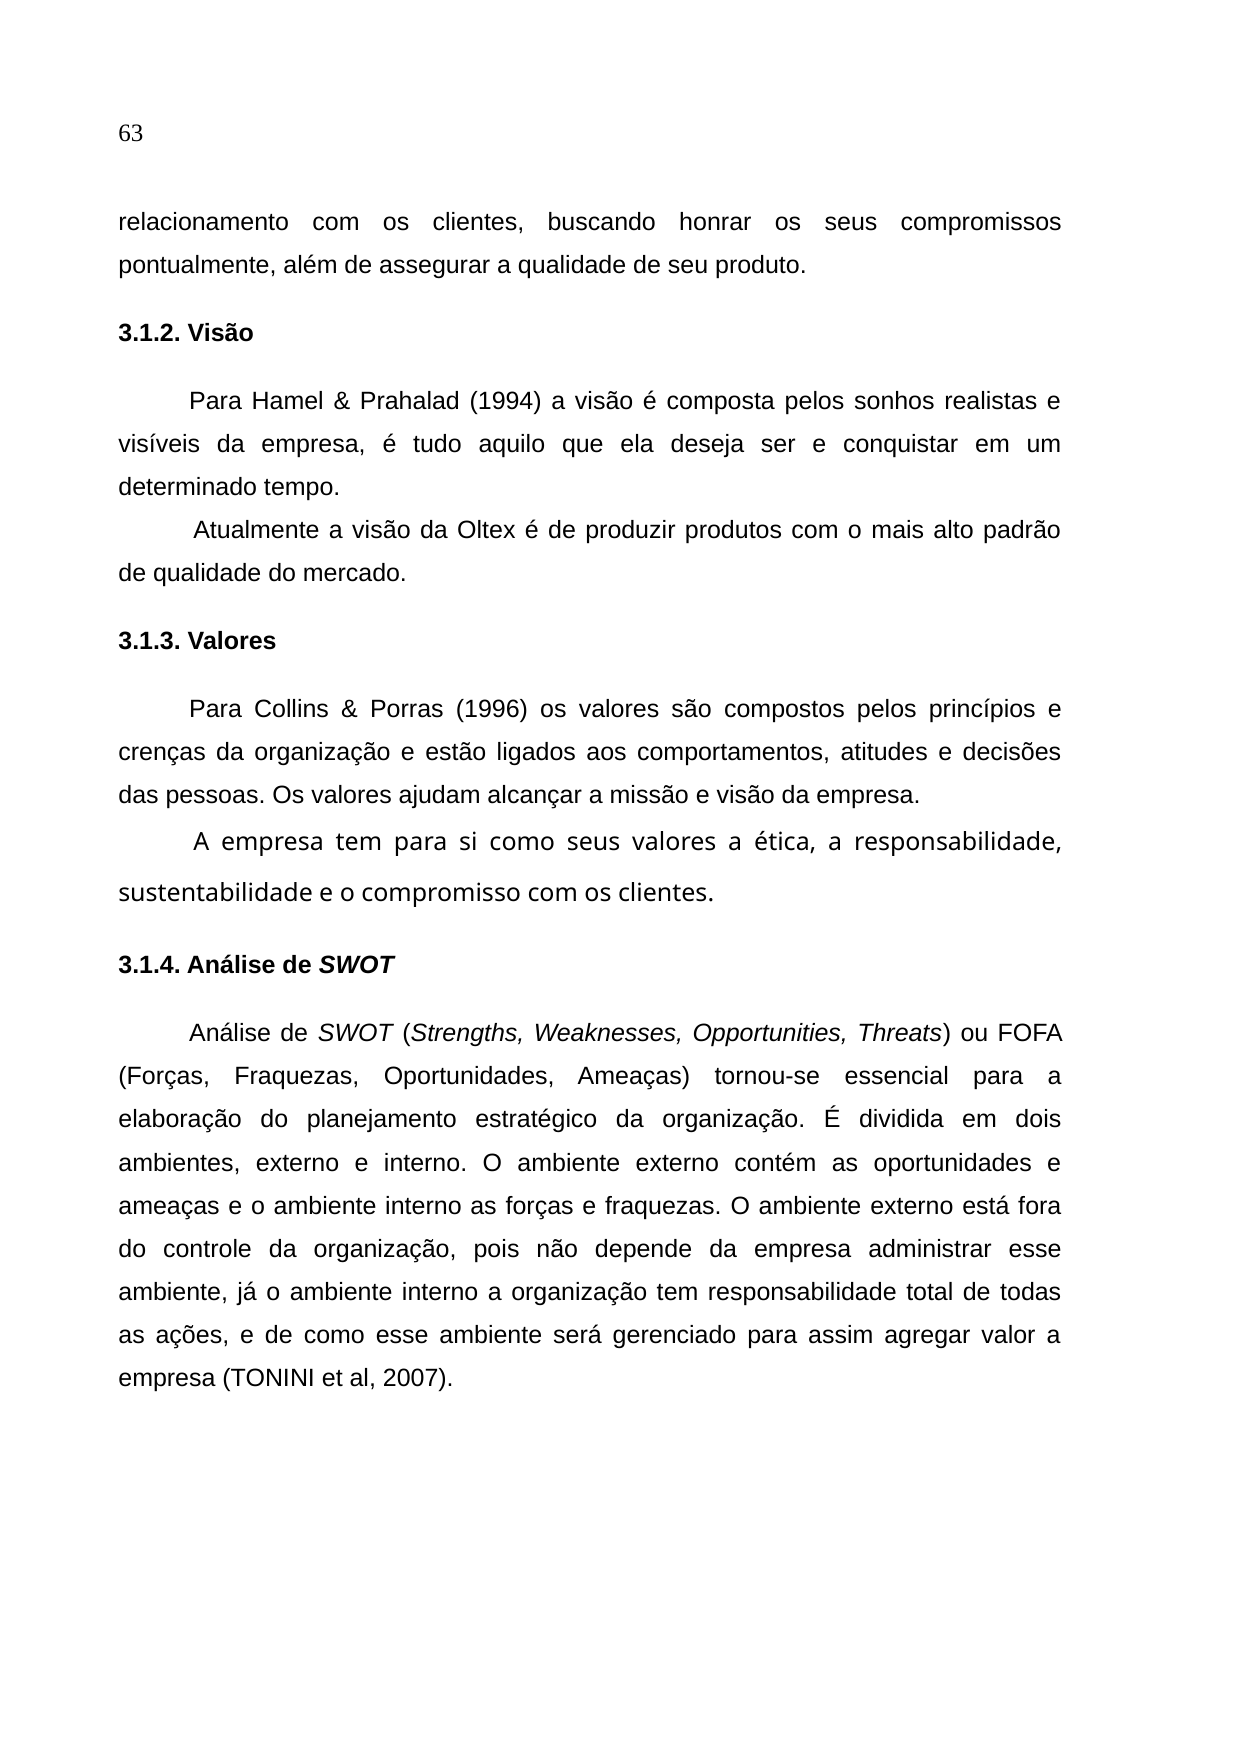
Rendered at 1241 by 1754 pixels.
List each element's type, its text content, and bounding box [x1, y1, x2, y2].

text Atualmente a visão da Oltex é de produzir produtos com o mais alto padrão de qualidade do mercado. [118, 515, 1063, 587]
text A empresa tem para si como seus valores a ética, a responsabilidade, sustentabilidade e o compromisso com os clientes. [118, 823, 1063, 908]
text Para Hamel & Prahalad (1994) a visão é composta pelos sonhos realistas e visíveis da empresa, é tudo aquilo que ela deseja ser e conquistar em um determinado tempo. [118, 386, 1063, 501]
subtitle 3.1.3. Valores [118, 626, 1063, 655]
text Para Collins & Porras (1996) os valores são compostos pelos princípios e crenças da organização e estão ligados aos comportamentos, atitudes e decisões das pessoas. Os valores ajudam alcançar a missão e visão da empresa. [118, 694, 1063, 809]
subtitle 3.1.2. Visão [118, 318, 1063, 346]
subtitle 3.1.4. Análise de SWOT [118, 950, 1063, 979]
text Análise de SWOT (Strengths, Weaknesses, Opportunities, Threats) ou FOFA (Forças, Fraquezas, Oportunidades, Ameaças) tornou-se essencial para a elaboração do planejamento estratégico da organização. É dividida em dois ambientes, externo e interno. O ambiente externo contém as oportunidades e ameaças e o ambiente interno as forças e fraquezas. O ambiente externo está fora do controle da organização, pois não depende da empresa administrar esse ambiente, já o ambiente interno a organização tem responsabilidade total de todas as ações, e de como esse ambiente será gerenciado para assim agregar valor a empresa (TONINI et al, 2007). [118, 1018, 1063, 1392]
text relacionamento com os clientes, buscando honrar os seus compromissos pontualmente, além de assegurar a qualidade de seu produto. [118, 207, 1063, 278]
